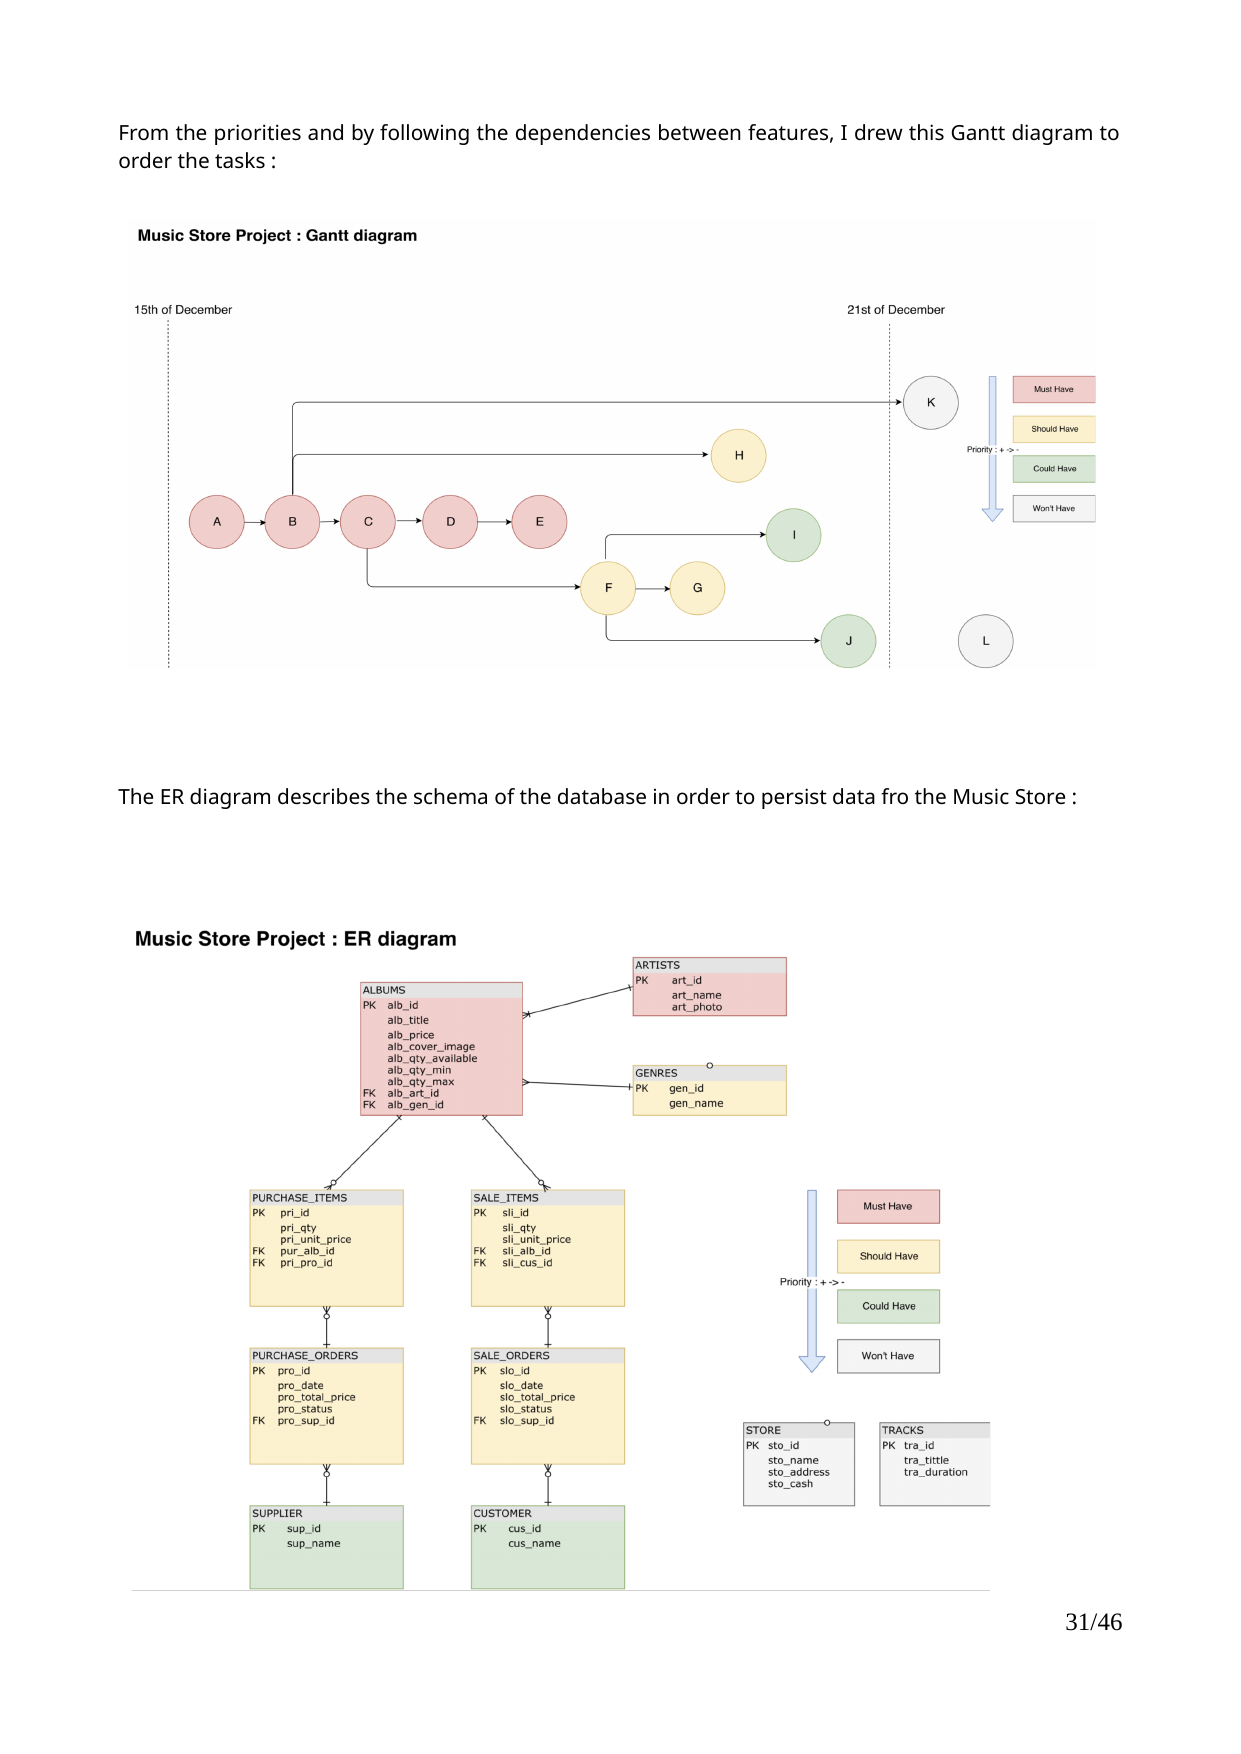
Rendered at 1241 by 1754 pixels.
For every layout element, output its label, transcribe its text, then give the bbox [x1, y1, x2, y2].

text From the priorities and by following the dependencies between features, I drew this Gantt diagram to order the tasks : [118, 118, 1122, 175]
picture [131, 916, 990, 1591]
picture [128, 218, 1096, 669]
text The ER diagram describes the schema of the database in order to persist data fro the Music Store : [118, 782, 1122, 811]
